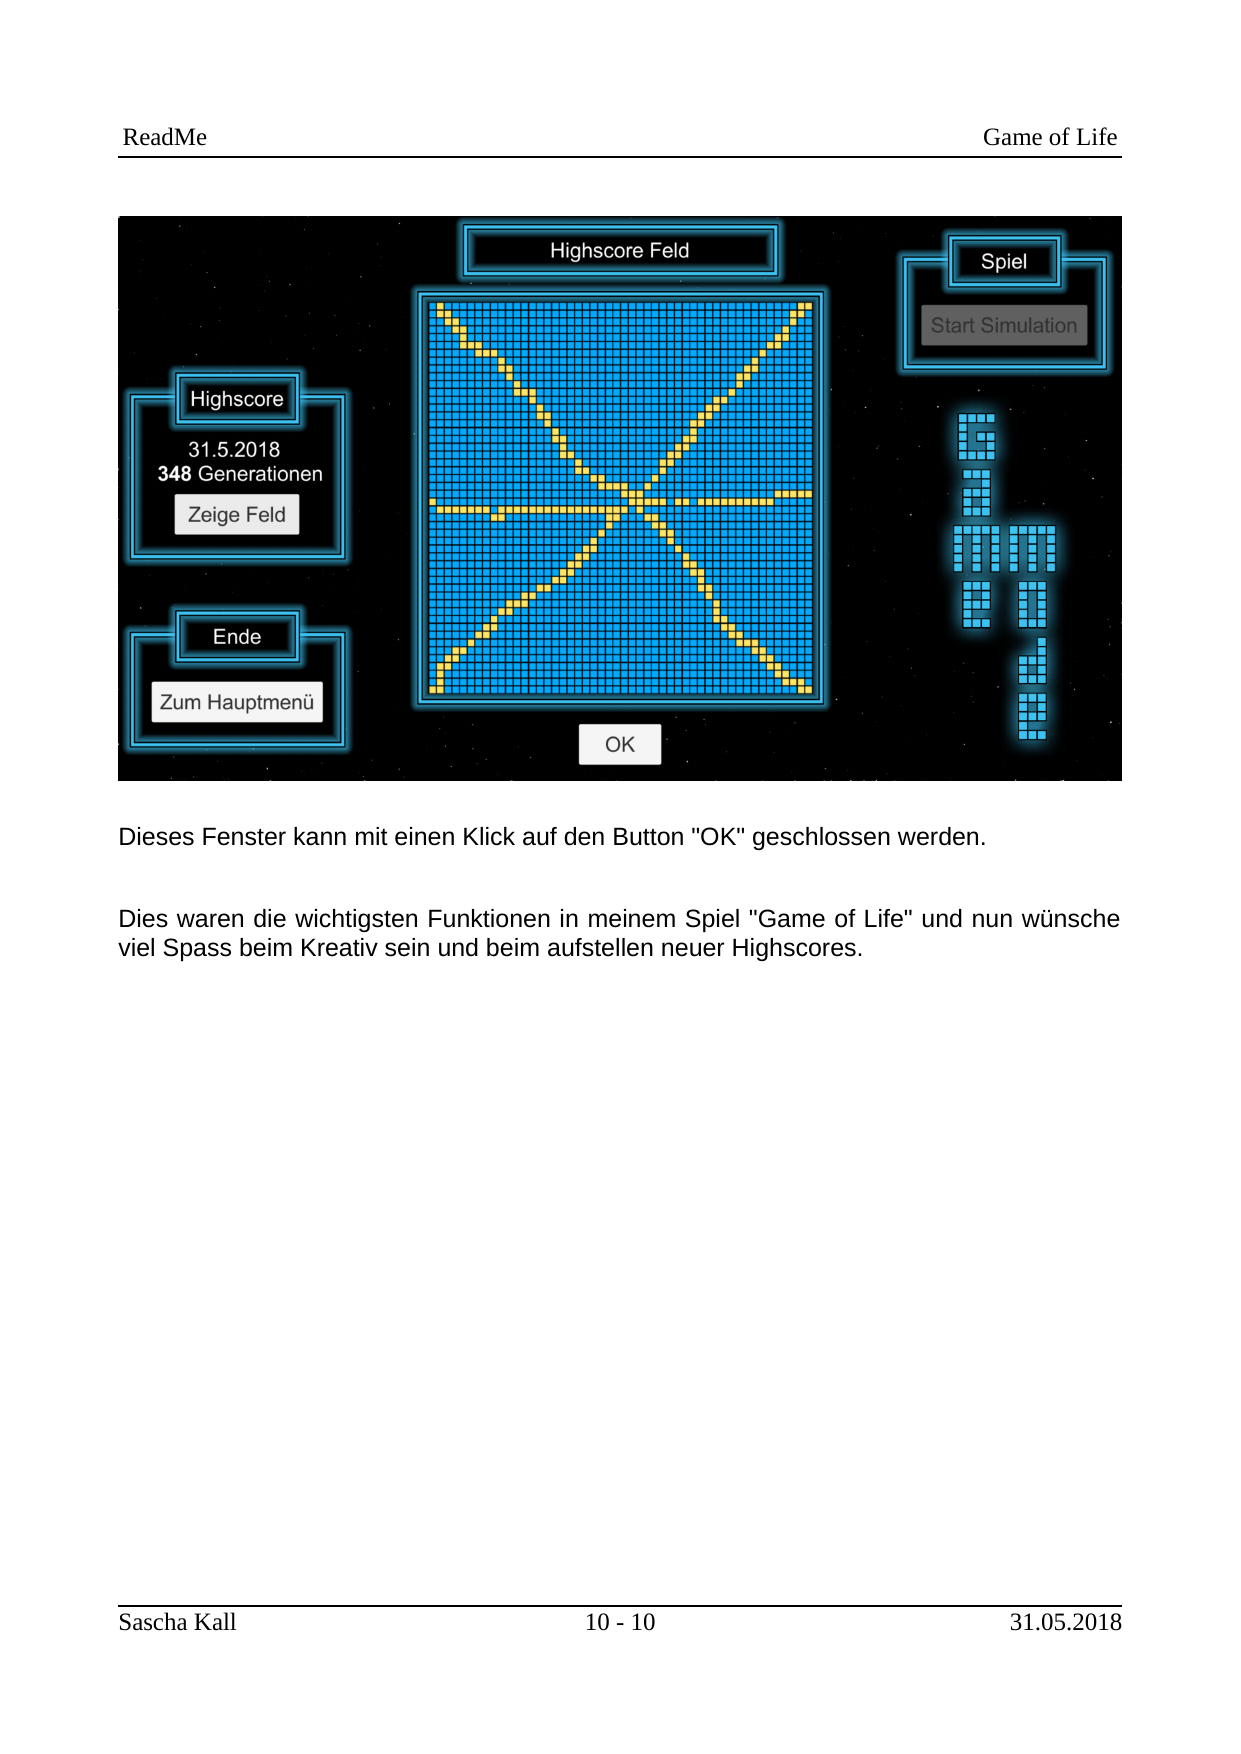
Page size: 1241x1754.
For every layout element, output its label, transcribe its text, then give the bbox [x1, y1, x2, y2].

text Dieses Fenster kann mit einen Klick auf den Button "OK" geschlossen werden. [118, 822, 1122, 851]
text Dies waren die wichtigsten Funktionen in meinem Spiel "Game of Life" und nun wünsche viel Spass beim Kreativ sein und beim aufstellen neuer Highscores. [118, 904, 1122, 962]
picture [118, 216, 1122, 781]
